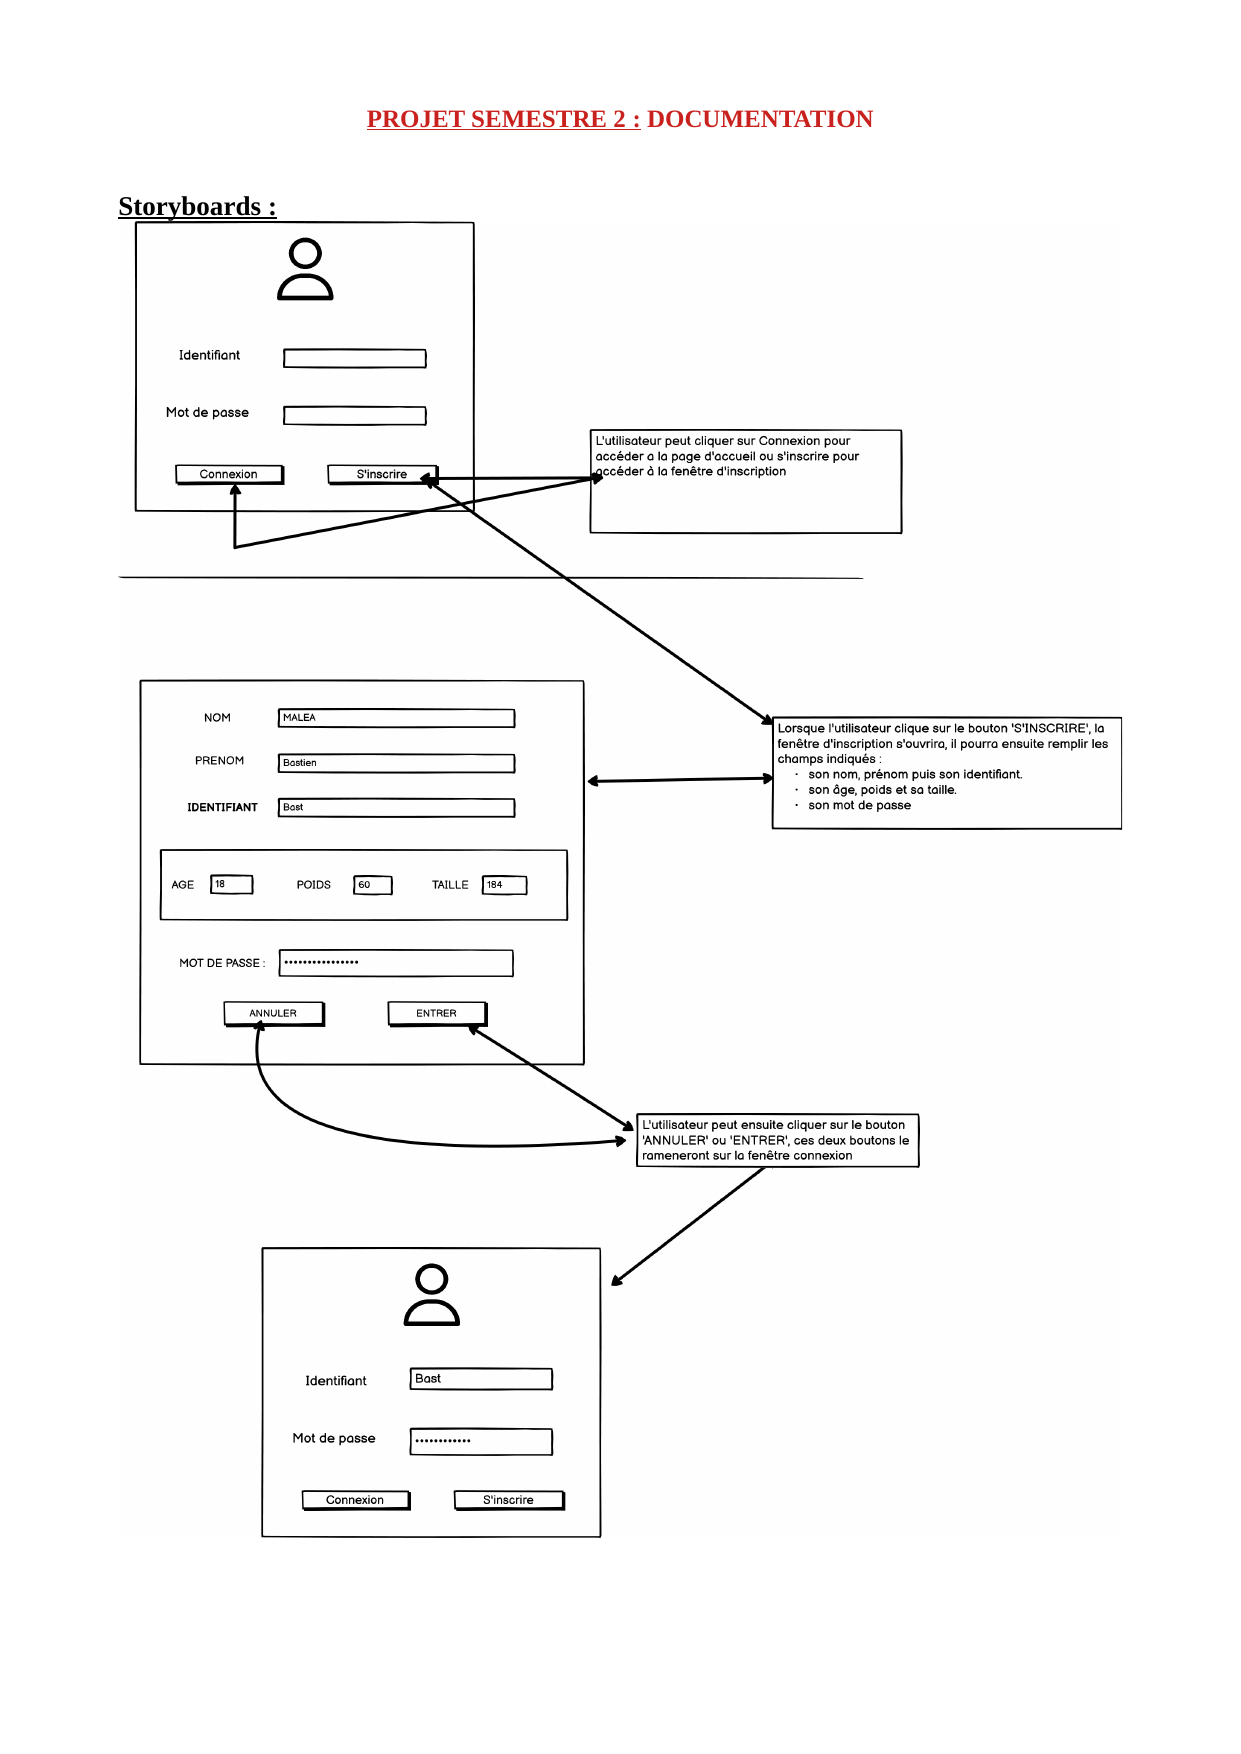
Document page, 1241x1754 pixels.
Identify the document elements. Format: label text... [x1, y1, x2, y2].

text Storyboards : [118, 190, 1122, 221]
picture [118, 221, 1123, 1538]
